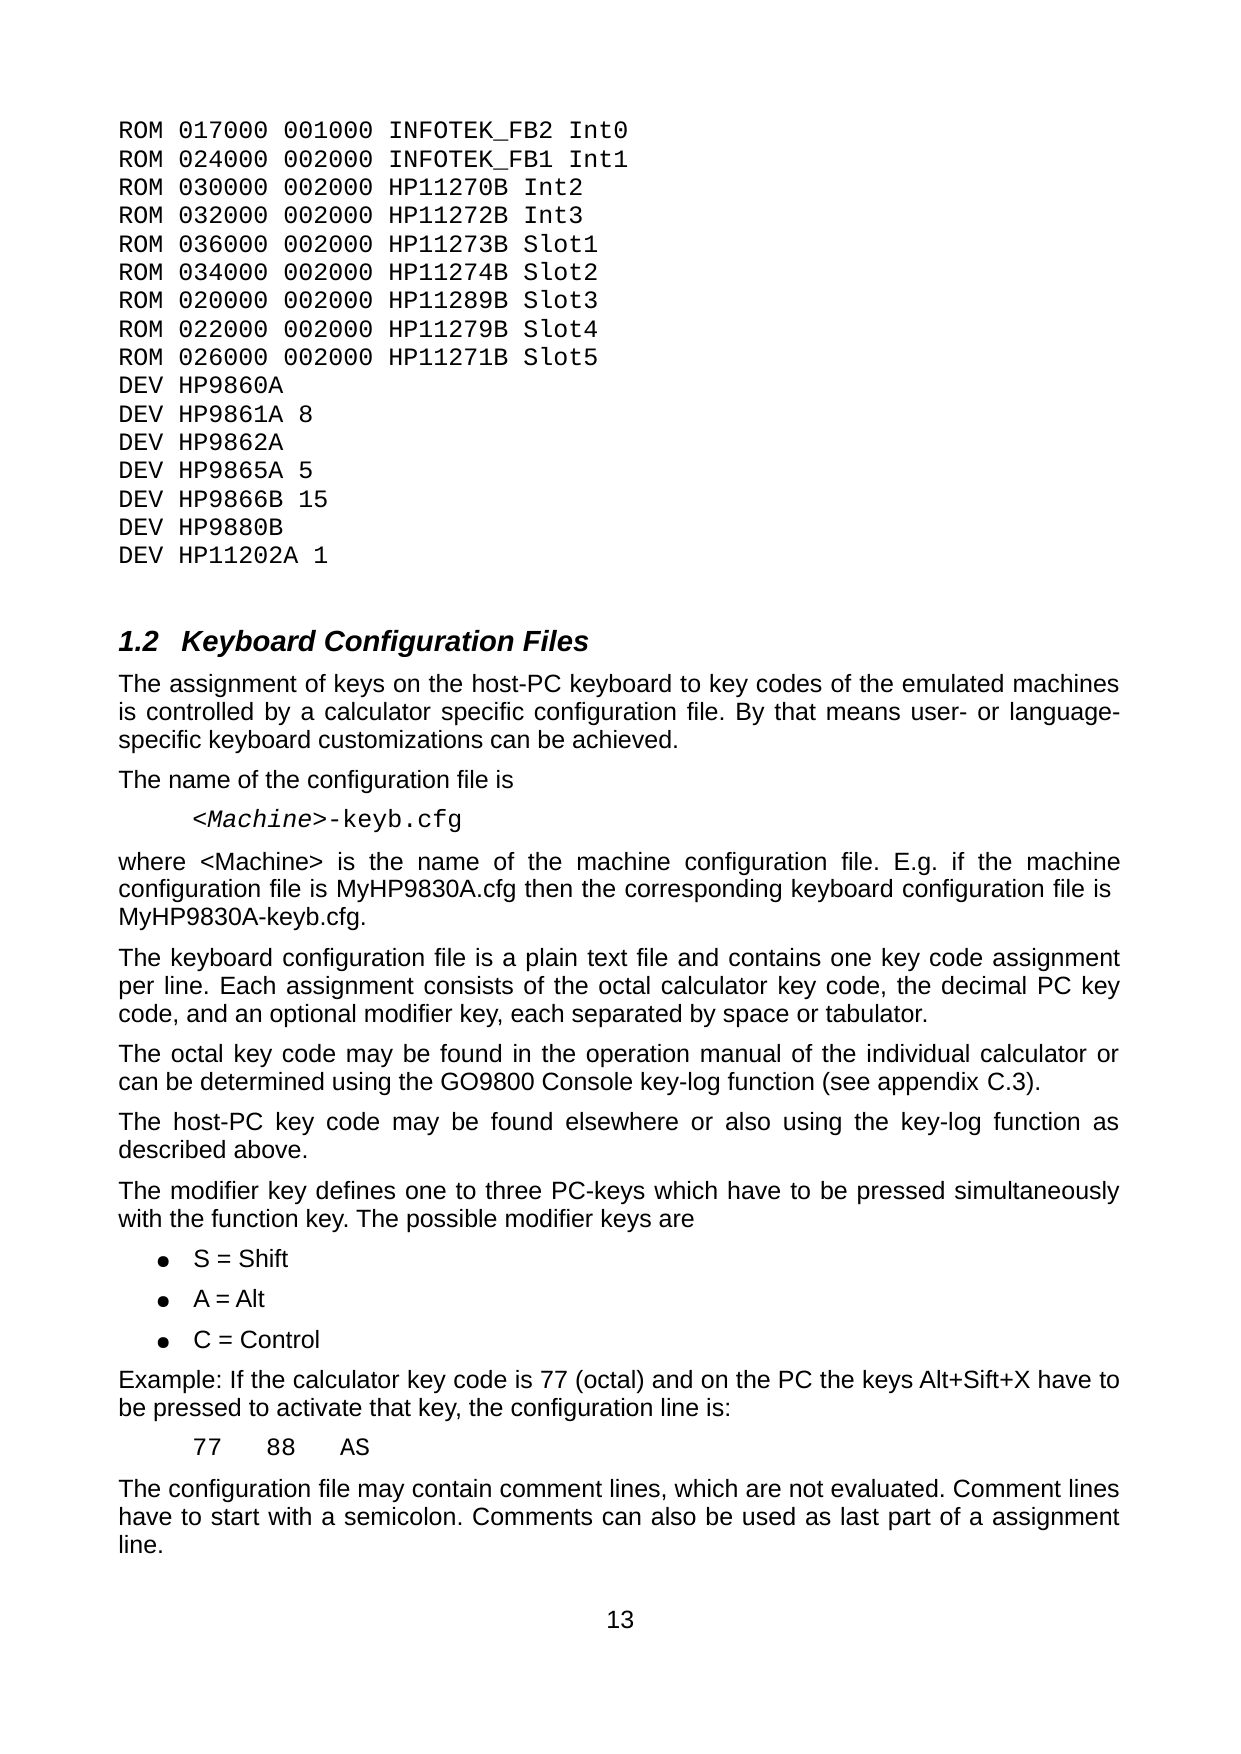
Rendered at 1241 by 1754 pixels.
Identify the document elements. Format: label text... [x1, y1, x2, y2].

text 77 88 AS [118, 1434, 1122, 1463]
text DEV HP9860A [118, 373, 1122, 401]
text ROM 030000 002000 HP11270B Int2 [118, 175, 1122, 203]
text ROM 036000 002000 HP11273B Slot1 [118, 231, 1122, 260]
text The host-PC key code may be found elsewhere or also using the key-log function as described above. [118, 1108, 1122, 1164]
text ROM 020000 002000 HP11289B Slot3 [118, 288, 1122, 316]
text ROM 034000 002000 HP11274B Slot2 [118, 260, 1122, 288]
text The modifier key defines one to three PC-keys which have to be pressed simultaneously with the function key. The possible modifier keys are [118, 1177, 1122, 1232]
list S = Shift [156, 1245, 1122, 1273]
text where <Machine> is the name of the machine configuration file. E.g. if the machine configuration file is MyHP9830A.cfg then the corresponding keyboard configuration file is MyHP9830A-keyb.cfg. [118, 847, 1122, 931]
text ROM 022000 002000 HP11279B Slot4 [118, 316, 1122, 345]
text ROM 032000 002000 HP11272B Int3 [118, 203, 1122, 231]
text The octal key code may be found in the operation manual of the individual calculator or can be determined using the GO9800 Console key-log function (see appendix C.3). [118, 1040, 1122, 1096]
text The assignment of keys on the host-PC keyboard to key codes of the emulated machines is controlled by a calculator specific configuration file. By that means user- or language-specific keyboard customizations can be achieved. [118, 670, 1122, 754]
text DEV HP11202A 1 [118, 543, 1122, 571]
text The name of the configuration file is [118, 766, 1122, 794]
text DEV HP9865A 5 [118, 458, 1122, 486]
subtitle Keyboard Configuration Files [118, 625, 1122, 657]
text DEV HP9861A 8 [118, 401, 1122, 430]
text ROM 026000 002000 HP11271B Slot5 [118, 345, 1122, 373]
text ROM 017000 001000 INFOTEK_FB2 Int0 [118, 118, 1122, 146]
text The keyboard configuration file is a plain text file and contains one key code assignment per line. Each assignment consists of the octal calculator key code, the decimal PC key code, and an optional modifier key, each separated by space or tabulator. [118, 944, 1122, 1027]
text DEV HP9866B 15 [118, 486, 1122, 515]
text ROM 024000 002000 INFOTEK_FB1 Int1 [118, 146, 1122, 175]
list C = Control [156, 1326, 1122, 1354]
text <Machine>-keyb.cfg [118, 807, 1122, 835]
text DEV HP9862A [118, 430, 1122, 458]
text The configuration file may contain comment lines, which are not evaluated. Comment lines have to start with a semicolon. Comments can also be used as last part of a assignment line. [118, 1475, 1122, 1559]
text Example: If the calculator key code is 77 (octal) and on the PC the keys Alt+Sift+X have to be pressed to activate that key, the configuration line is: [118, 1366, 1122, 1422]
list A = Alt [156, 1285, 1122, 1313]
text DEV HP9880B [118, 515, 1122, 543]
